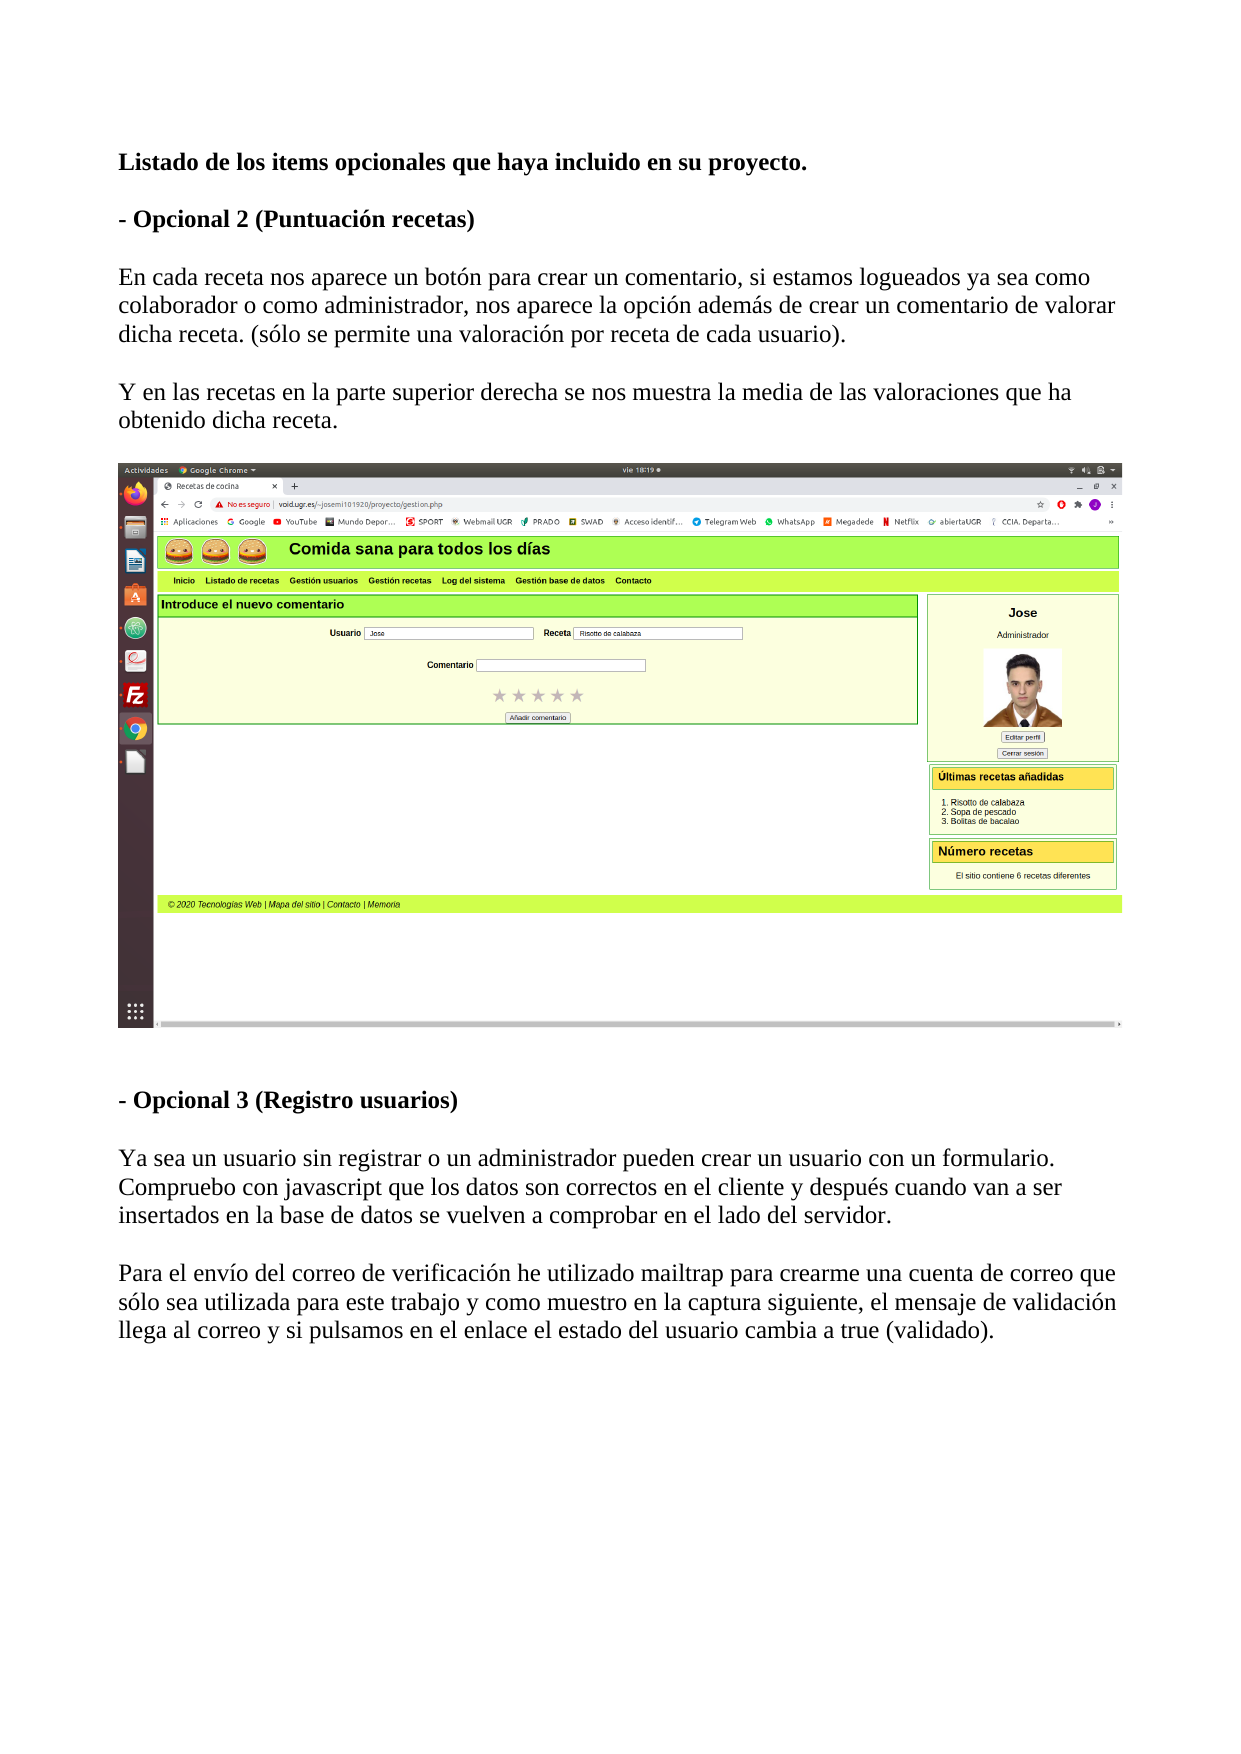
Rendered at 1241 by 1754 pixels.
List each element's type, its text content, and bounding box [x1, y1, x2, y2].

text Compruebo con javascript que los datos son correctos en el cliente y después cuando van a ser insertados en la base de datos se vuelven a comprobar en el lado del servidor. [118, 1172, 1122, 1229]
text Y en las recetas en la parte superior derecha se nos muestra la media de las valoraciones que ha obtenido dicha receta. [118, 377, 1122, 434]
picture [118, 463, 1123, 1028]
text En cada receta nos aparece un botón para crear un comentario, si estamos logueados ya sea como colaborador o como administrador, nos aparece la opción además de crear un comentario de valorar dicha receta. (sólo se permite una valoración por receta de cada usuario). [118, 262, 1122, 348]
text Ya sea un usuario sin registrar o un administrador pueden crear un usuario con un formulario. [118, 1143, 1122, 1172]
text - Opcional 3 (Registro usuarios) [118, 1085, 1122, 1114]
text Listado de los items opcionales que haya incluido en su proyecto. [118, 147, 1122, 176]
text - Opcional 2 (Puntuación recetas) [118, 204, 1122, 233]
text Para el envío del correo de verificación he utilizado mailtrap para crearme una cuenta de correo que sólo sea utilizada para este trabajo y como muestro en la captura siguiente, el mensaje de validación llega al correo y si pulsamos en el enlace el estado del usuario cambia a true (validado). [118, 1258, 1122, 1344]
